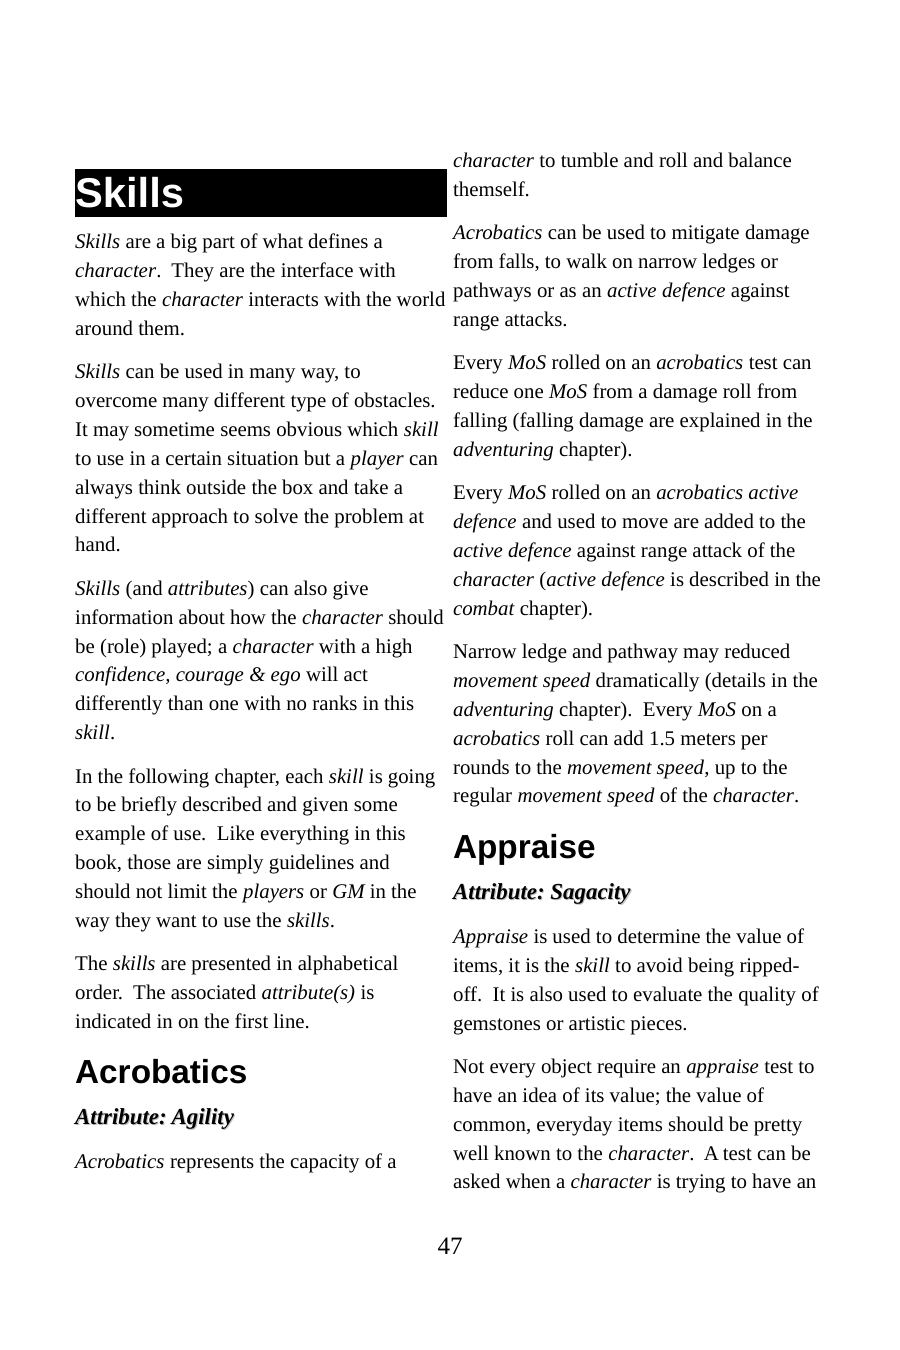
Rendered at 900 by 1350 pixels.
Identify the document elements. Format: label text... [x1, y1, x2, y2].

text Attribute: Sagacity [453, 878, 825, 904]
text Skills can be used in many way, to overcome many different type of obstacles. It may sometime seems obvious which skill to use in a certain situation but a player can always think outside the box and take a different approach to solve the problem at hand. [75, 359, 447, 556]
text Skills (and attributes) can also give information about how the character should be (role) played; a character with a high confidence, courage & ego will act differently than one with no ranks in this skill. [75, 576, 447, 744]
text Every MoS rolled on an acrobatics test can reduce one MoS from a damage roll from falling (falling damage are explained in the adventuring chapter). [453, 350, 825, 461]
text Acrobatics represents the capacity of a [75, 1149, 447, 1173]
text Narrow ledge and pathway may reduced movement speed dramatically (details in the adventuring chapter). Every MoS on a acrobatics roll can add 1.5 meters per rounds to the movement speed, up to the regular movement speed of the character. [453, 639, 825, 807]
subtitle Acrobatics [75, 1052, 447, 1091]
subtitle Skills [75, 169, 447, 217]
text In the following chapter, each skill is going to be briefly described and given some example of use. Like everything in this book, those are simply guidelines and should not limit the players or GM in the way they want to use the skills. [75, 763, 447, 932]
text Skills are a big part of what defines a character. They are the interface with which the character interacts with the world around them. [75, 229, 447, 340]
text Not every object require an appraise test to have an idea of its value; the value of common, everyday items should be pretty well known to the character. A test can be asked when a character is trying to have an [453, 1054, 825, 1193]
text Appraise is used to determine the value of items, it is the skill to avoid being ripped-off. It is also used to evaluate the quality of gemstones or artistic pieces. [453, 924, 825, 1034]
text Every MoS rolled on an acrobatics active defence and used to move are added to the active defence against range attack of the character (active defence is described in the combat chapter). [453, 480, 825, 620]
text Acrobatics can be used to mitigate damage from falls, to walk on narrow ledges or pathways or as an active defence against range attacks. [453, 220, 825, 331]
text character to tumble and roll and balance themself. [453, 148, 825, 201]
subtitle Appraise [453, 827, 825, 865]
text The skills are presented in alphabetical order. The associated attribute(s) is indicated in on the first line. [75, 951, 447, 1033]
text Attribute: Agility [75, 1103, 447, 1130]
